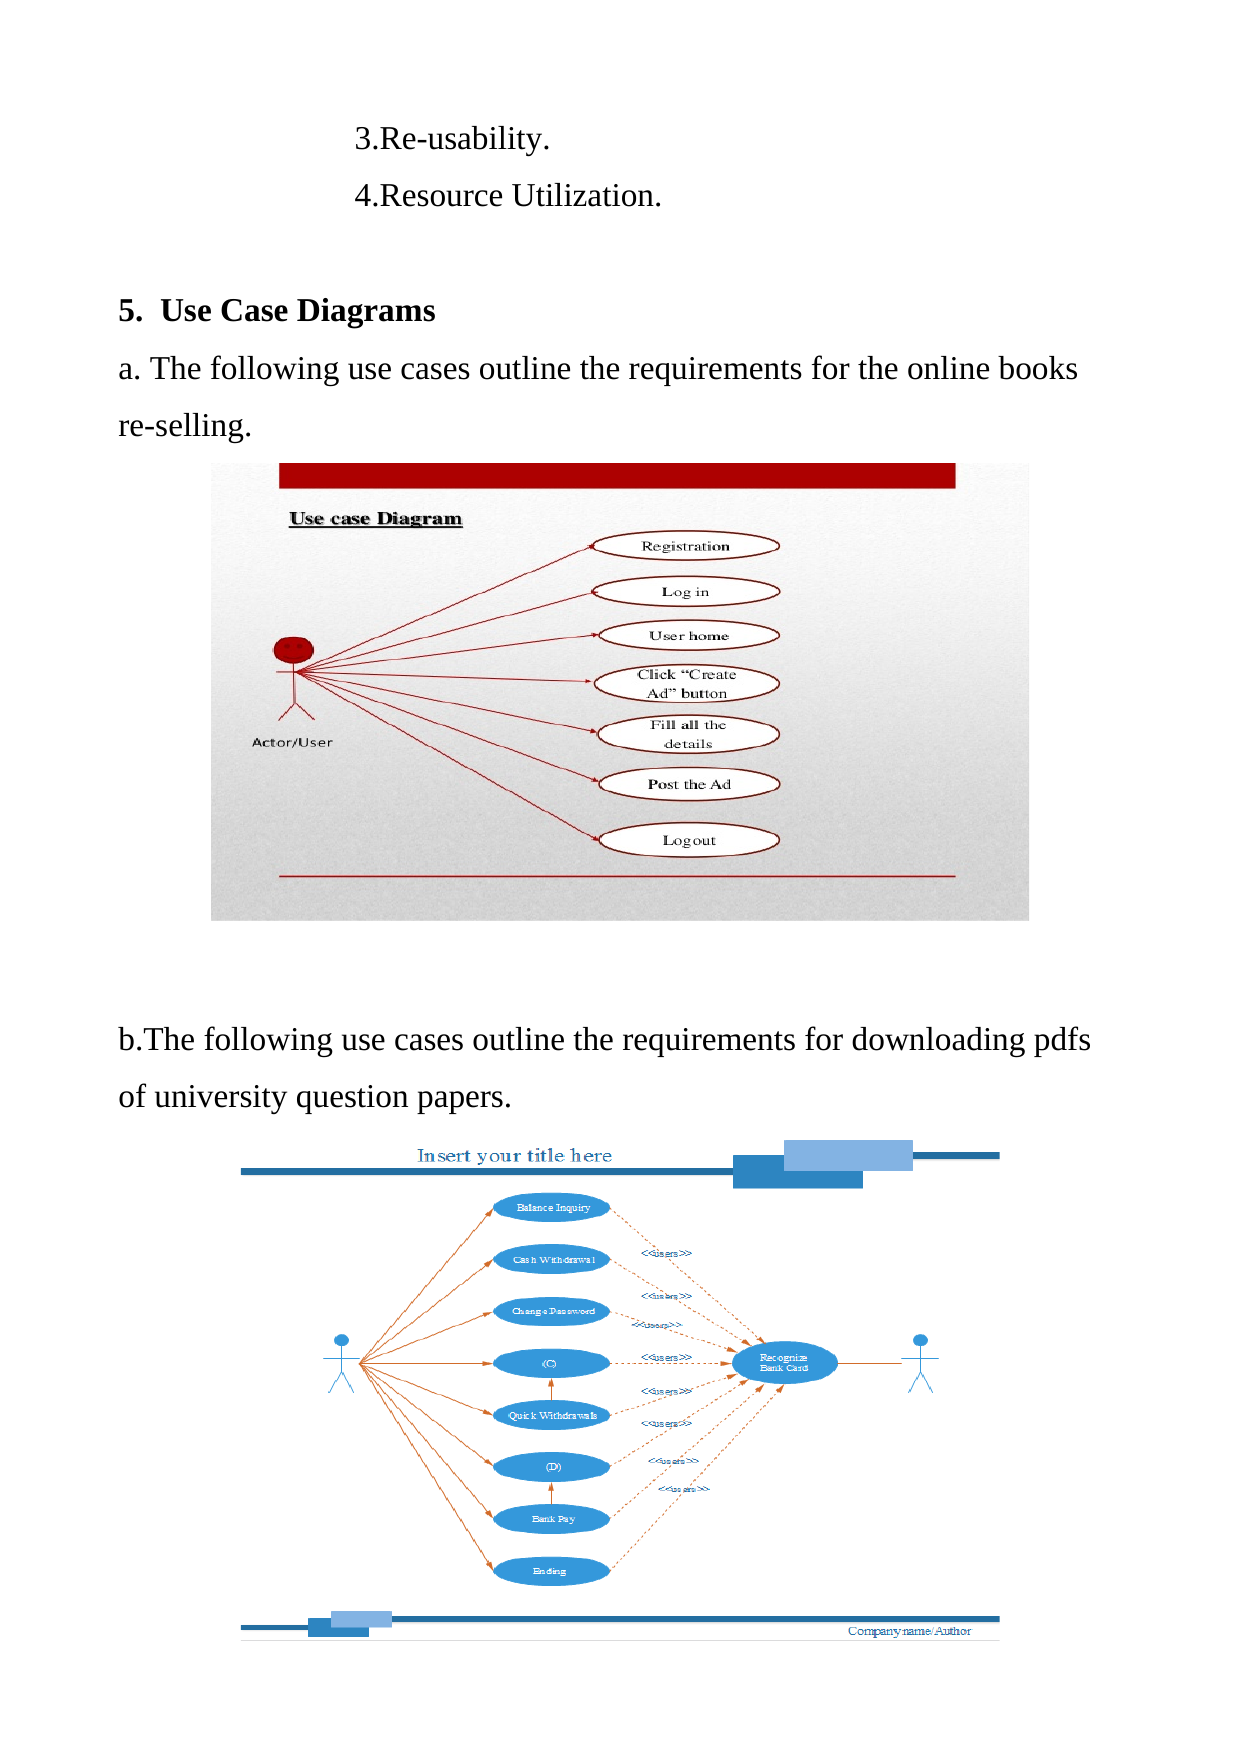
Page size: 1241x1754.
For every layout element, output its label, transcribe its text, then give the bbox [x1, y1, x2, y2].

text 4.Resource Utilization. [118, 176, 1122, 214]
picture [240, 1134, 1000, 1641]
picture [211, 463, 1030, 921]
text a. The following use cases outline the requirements for the online books re-selling. [118, 348, 1122, 444]
text 5. Use Case Diagrams [118, 291, 1122, 329]
text b.The following use cases outline the requirements for downloading pdfs of university question papers. [118, 1019, 1122, 1115]
text 3.Re-usability. [118, 118, 1122, 156]
